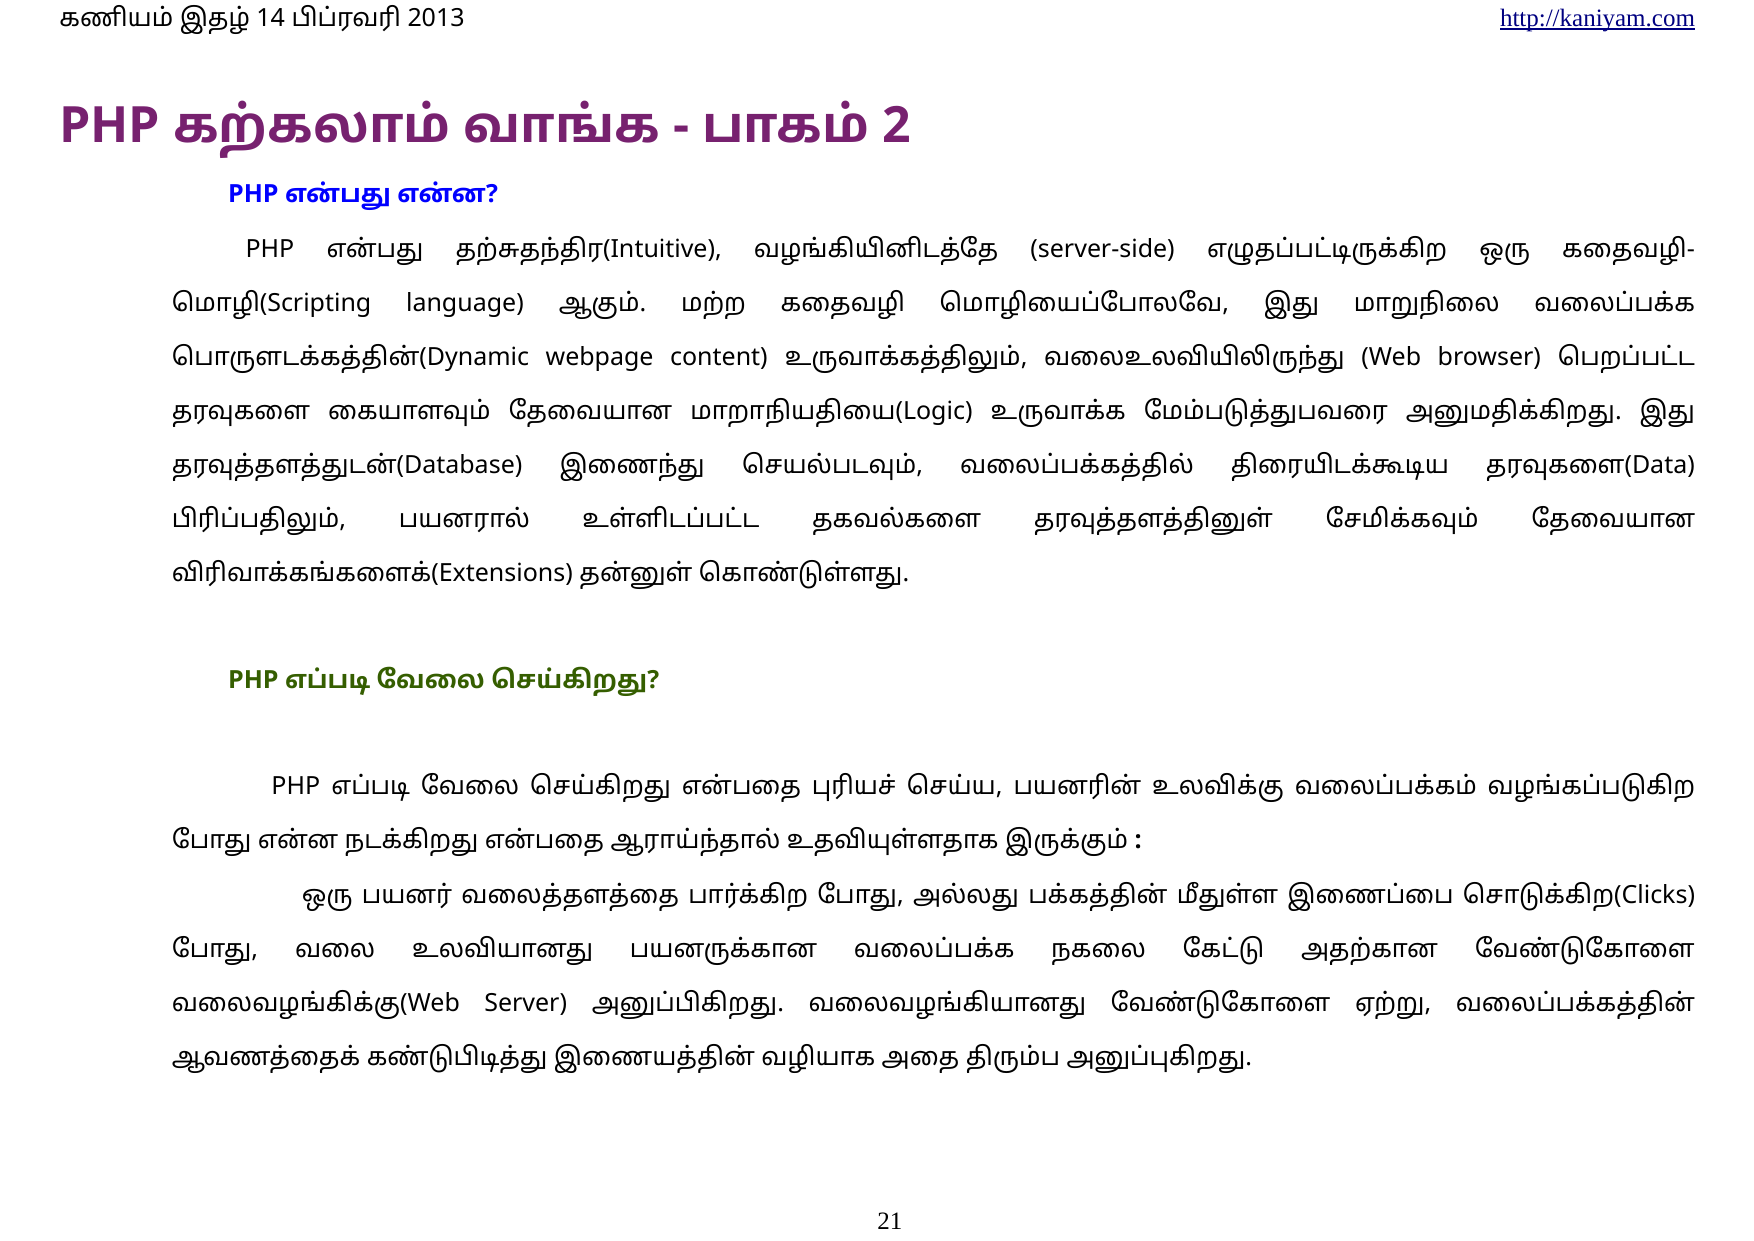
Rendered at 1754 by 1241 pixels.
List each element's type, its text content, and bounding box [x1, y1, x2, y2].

text PHP என்பது என்ன? [172, 176, 1695, 213]
subtitle PHP கற்கலாம் வாங்க - பாகம் 2 [59, 89, 1695, 163]
text PHP எப்படி வேலை செய்கிறது? [172, 661, 1695, 698]
text PHP என்பது தற்சுதந்திர(Intuitive), வழங்கியினிடத்தே (server-side) எழுதப்பட்டிருக்கிற ஒரு கதைவழி-மொழி(Scripting language) ஆகும். மற்ற கதைவழி மொழியைப்போலவே, இது மாறுநிலை வலைப்பக்க பொருளடக்கத்தின்(Dynamic webpage content) உருவாக்கத்திலும், வலைஉலவியிலிருந்து (Web browser) பெறப்பட்ட தரவுகளை கையாளவும் தேவையான மாறாநியதியை(Logic) உருவாக்க மேம்படுத்துபவரை அனுமதிக்கிறது. இது தரவுத்தளத்துடன்(Database) இணைந்து செயல்படவும், வலைப்பக்கத்தில் திரையிடக்கூடிய தரவுகளை(Data) பிரிப்பதிலும், பயனரால் உள்ளிடப்பட்ட தகவல்களை தரவுத்தளத்தினுள் சேமிக்கவும் தேவையான விரிவாக்கங்களைக்(Extensions) தன்னுள் கொண்டுள்ளது. [172, 231, 1695, 592]
text ஒரு பயனர் வலைத்தளத்தை பார்க்கிற போது, அல்லது பக்கத்தின் மீதுள்ள இணைப்பை சொடுக்கிற(Clicks) போது, வலை உலவியானது பயனருக்கான வலைப்பக்க நகலை கேட்டு அதற்கான வேண்டுகோளை வலைவழங்கிக்கு(Web Server) அனுப்பிகிறது. வலைவழங்கியானது வேண்டுகோளை ஏற்று, வலைப்பக்கத்தின் ஆவணத்தைக் கண்டுபிடித்து இணையத்தின் வழியாக அதை திரும்ப அனுப்புகிறது. [172, 877, 1695, 1076]
text PHP எப்படி வேலை செய்கிறது என்பதை புரியச் செய்ய, பயனரின் உலவிக்கு வலைப்பக்கம் வழங்கப்படுகிற போது என்ன நடக்கிறது என்பதை ஆராய்ந்தால் உதவியுள்ளதாக இருக்கும் : [172, 768, 1695, 859]
